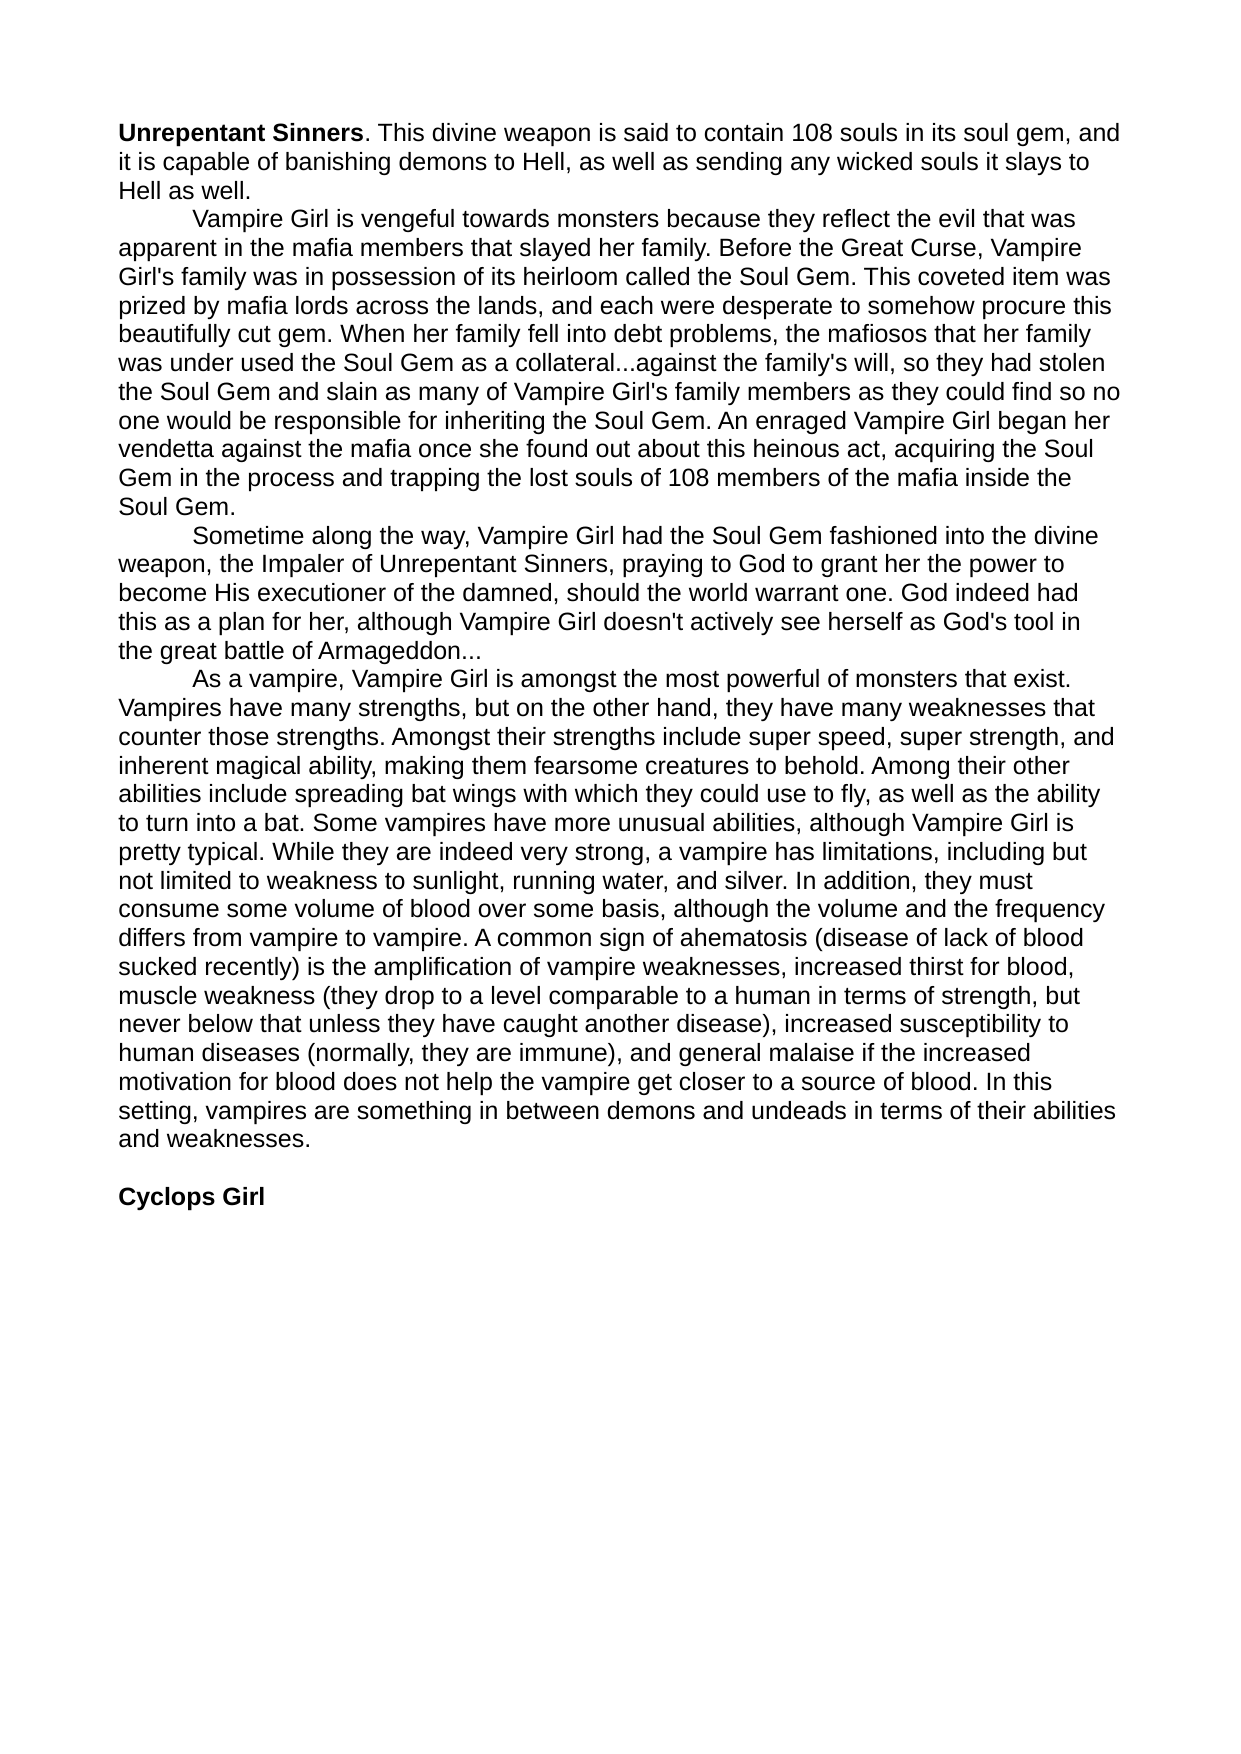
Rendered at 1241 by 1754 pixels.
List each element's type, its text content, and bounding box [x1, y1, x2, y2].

text As a vampire, Vampire Girl is amongst the most powerful of monsters that exist. Vampires have many strengths, but on the other hand, they have many weaknesses that counter those strengths. Amongst their strengths include super speed, super strength, and inherent magical ability, making them fearsome creatures to behold. Among their other abilities include spreading bat wings with which they could use to fly, as well as the ability to turn into a bat. Some vampires have more unusual abilities, although Vampire Girl is pretty typical. While they are indeed very strong, a vampire has limitations, including but not limited to weakness to sunlight, running water, and silver. In addition, they must consume some volume of blood over some basis, although the volume and the frequency differs from vampire to vampire. A common sign of ahematosis (disease of lack of blood sucked recently) is the amplification of vampire weaknesses, increased thirst for blood, muscle weakness (they drop to a level comparable to a human in terms of strength, but never below that unless they have caught another disease), increased susceptibility to human diseases (normally, they are immune), and general malaise if the increased motivation for blood does not help the vampire get closer to a source of blood. In this setting, vampires are something in between demons and undeads in terms of their abilities and weaknesses. [118, 664, 1122, 1153]
text Sometime along the way, Vampire Girl had the Soul Gem fashioned into the divine weapon, the Impaler of Unrepentant Sinners, praying to God to grant her the power to become His executioner of the damned, should the world warrant one. God indeed had this as a plan for her, although Vampire Girl doesn't actively see herself as God's tool in the great battle of Armageddon... [118, 521, 1122, 664]
text Cyclops Girl [118, 1182, 1122, 1211]
text Vampire Girl is vengeful towards monsters because they reflect the evil that was apparent in the mafia members that slayed her family. Before the Great Curse, Vampire Girl's family was in possession of its heirloom called the Soul Gem. This coveted item was prized by mafia lords across the lands, and each were desperate to somehow procure this beautifully cut gem. When her family fell into debt problems, the mafiosos that her family was under used the Soul Gem as a collateral...against the family's will, so they had stolen the Soul Gem and slain as many of Vampire Girl's family members as they could find so no one would be responsible for inheriting the Soul Gem. An enraged Vampire Girl began her vendetta against the mafia once she found out about this heinous act, acquiring the Soul Gem in the process and trapping the lost souls of 108 members of the mafia inside the Soul Gem. [118, 204, 1122, 521]
text Unrepentant Sinners. This divine weapon is said to contain 108 souls in its soul gem, and it is capable of banishing demons to Hell, as well as sending any wicked souls it slays to Hell as well. [118, 118, 1122, 204]
